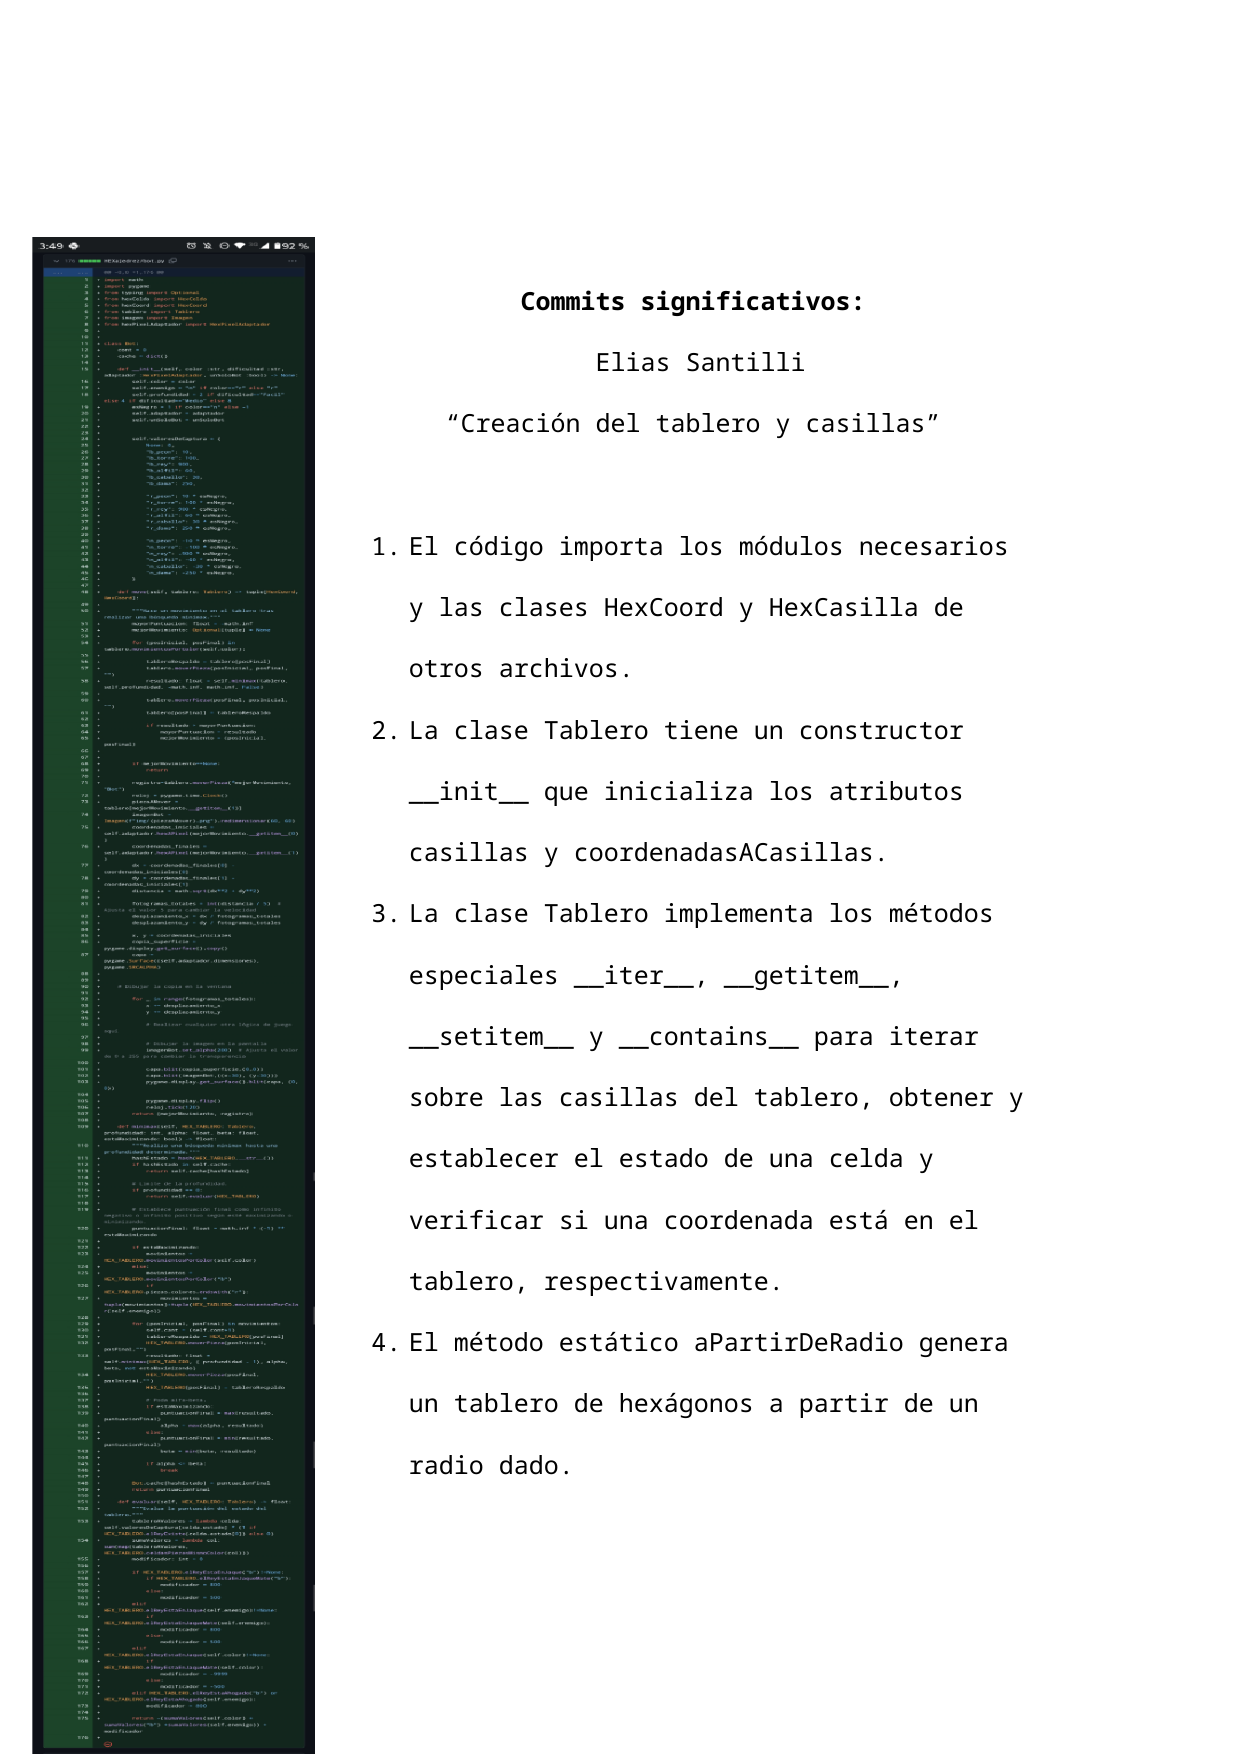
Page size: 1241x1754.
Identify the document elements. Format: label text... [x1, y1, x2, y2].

text Elias Santilli [315, 345, 1038, 379]
list El código importa los módulos necesarios y las clases HexCoord y HexCasilla de otros archivos. [315, 528, 1038, 685]
picture [32, 237, 315, 1754]
text Commits significativos: [315, 283, 1038, 318]
list La clase Tablero implementa los métodos especiales __iter__, __getitem__, __setitem__ y __contains__ para iterar sobre las casillas del tablero, obtener y establecer el estado de una celda y verificar si una coordenada está en el tablero, respectivamente. [315, 896, 1038, 1298]
list La clase Tablero tiene un constructor __init__ que inicializa los atributos casillas y coordenadasACasillas. [315, 712, 1038, 869]
text “Creación del tablero y casillas” [315, 406, 1038, 440]
list El método estático aPartirDeRadio genera un tablero de hexágonos a partir de un radio dado. [315, 1325, 1038, 1481]
